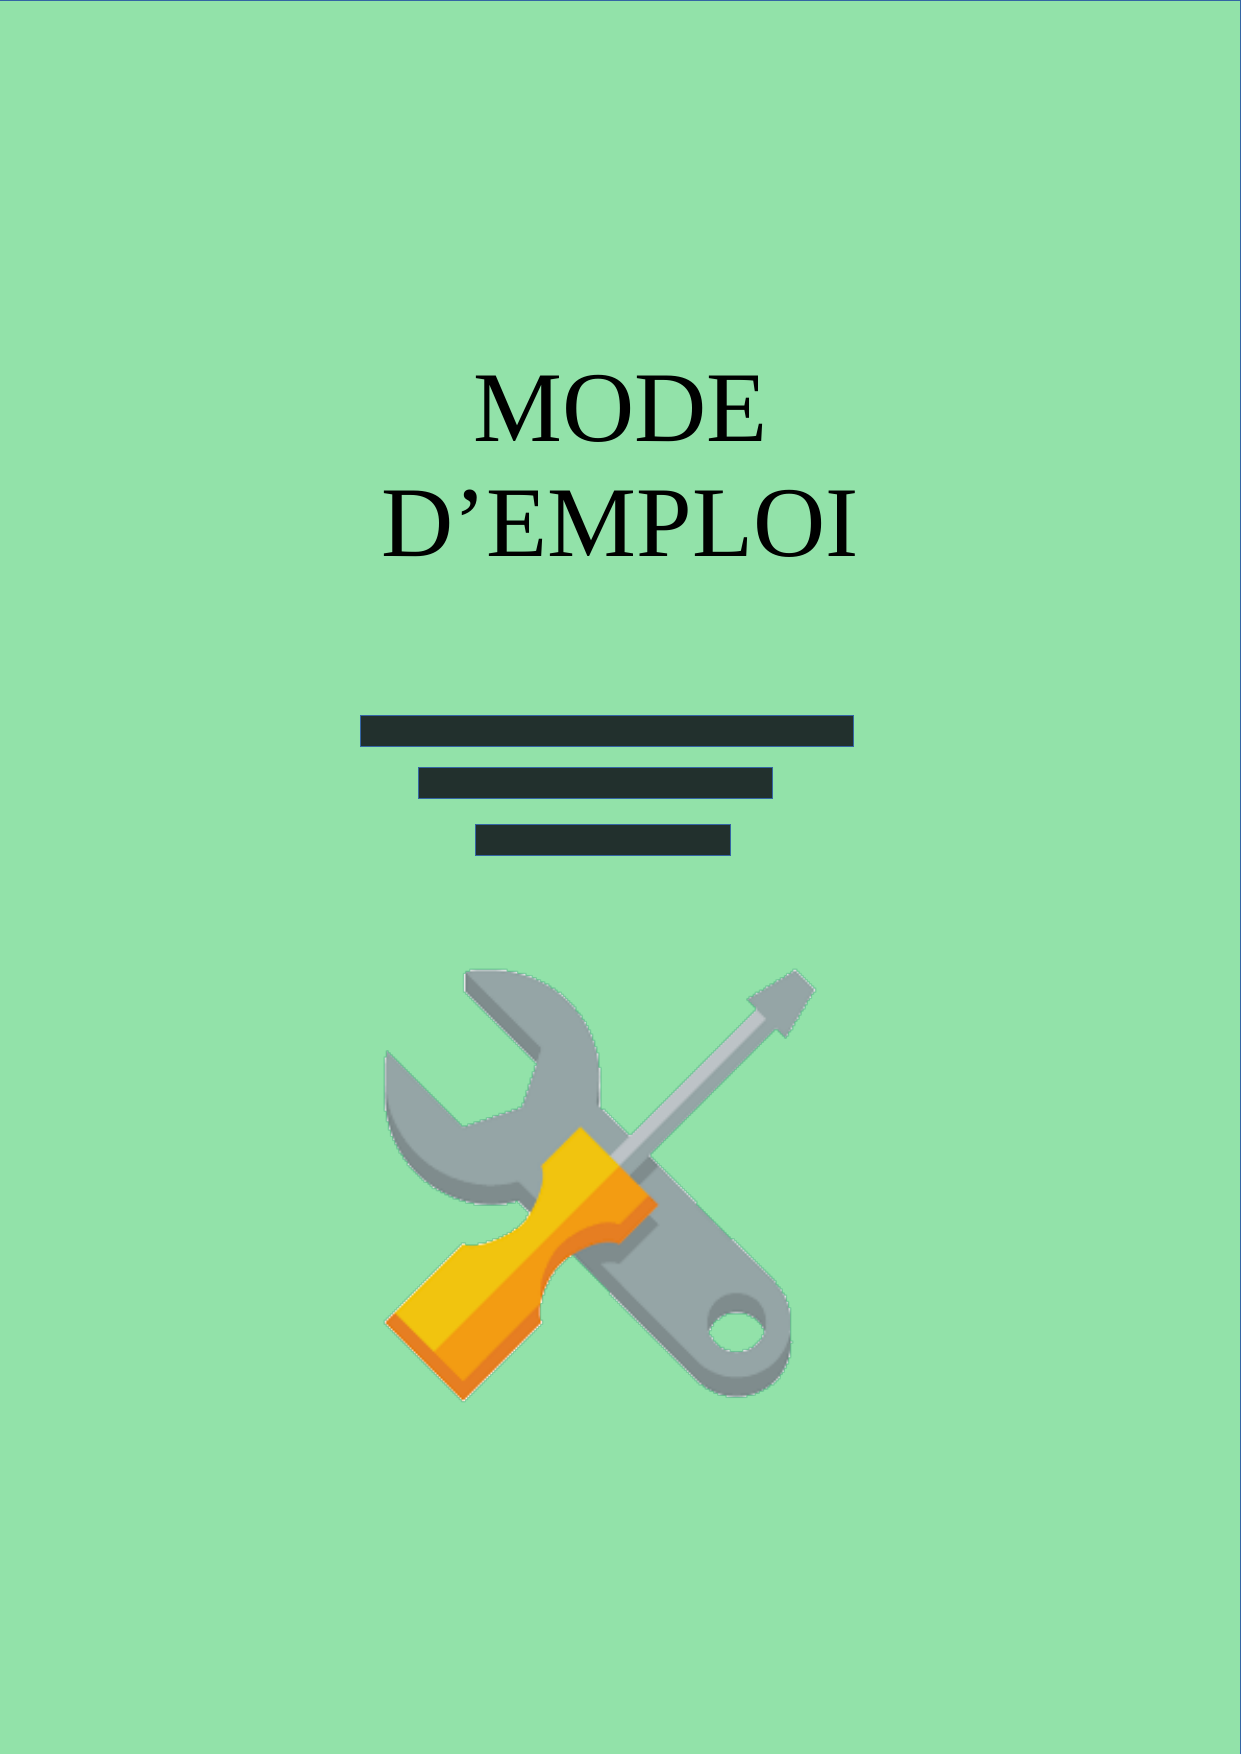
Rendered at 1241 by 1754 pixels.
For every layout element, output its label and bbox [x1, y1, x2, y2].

picture [378, 967, 819, 1403]
